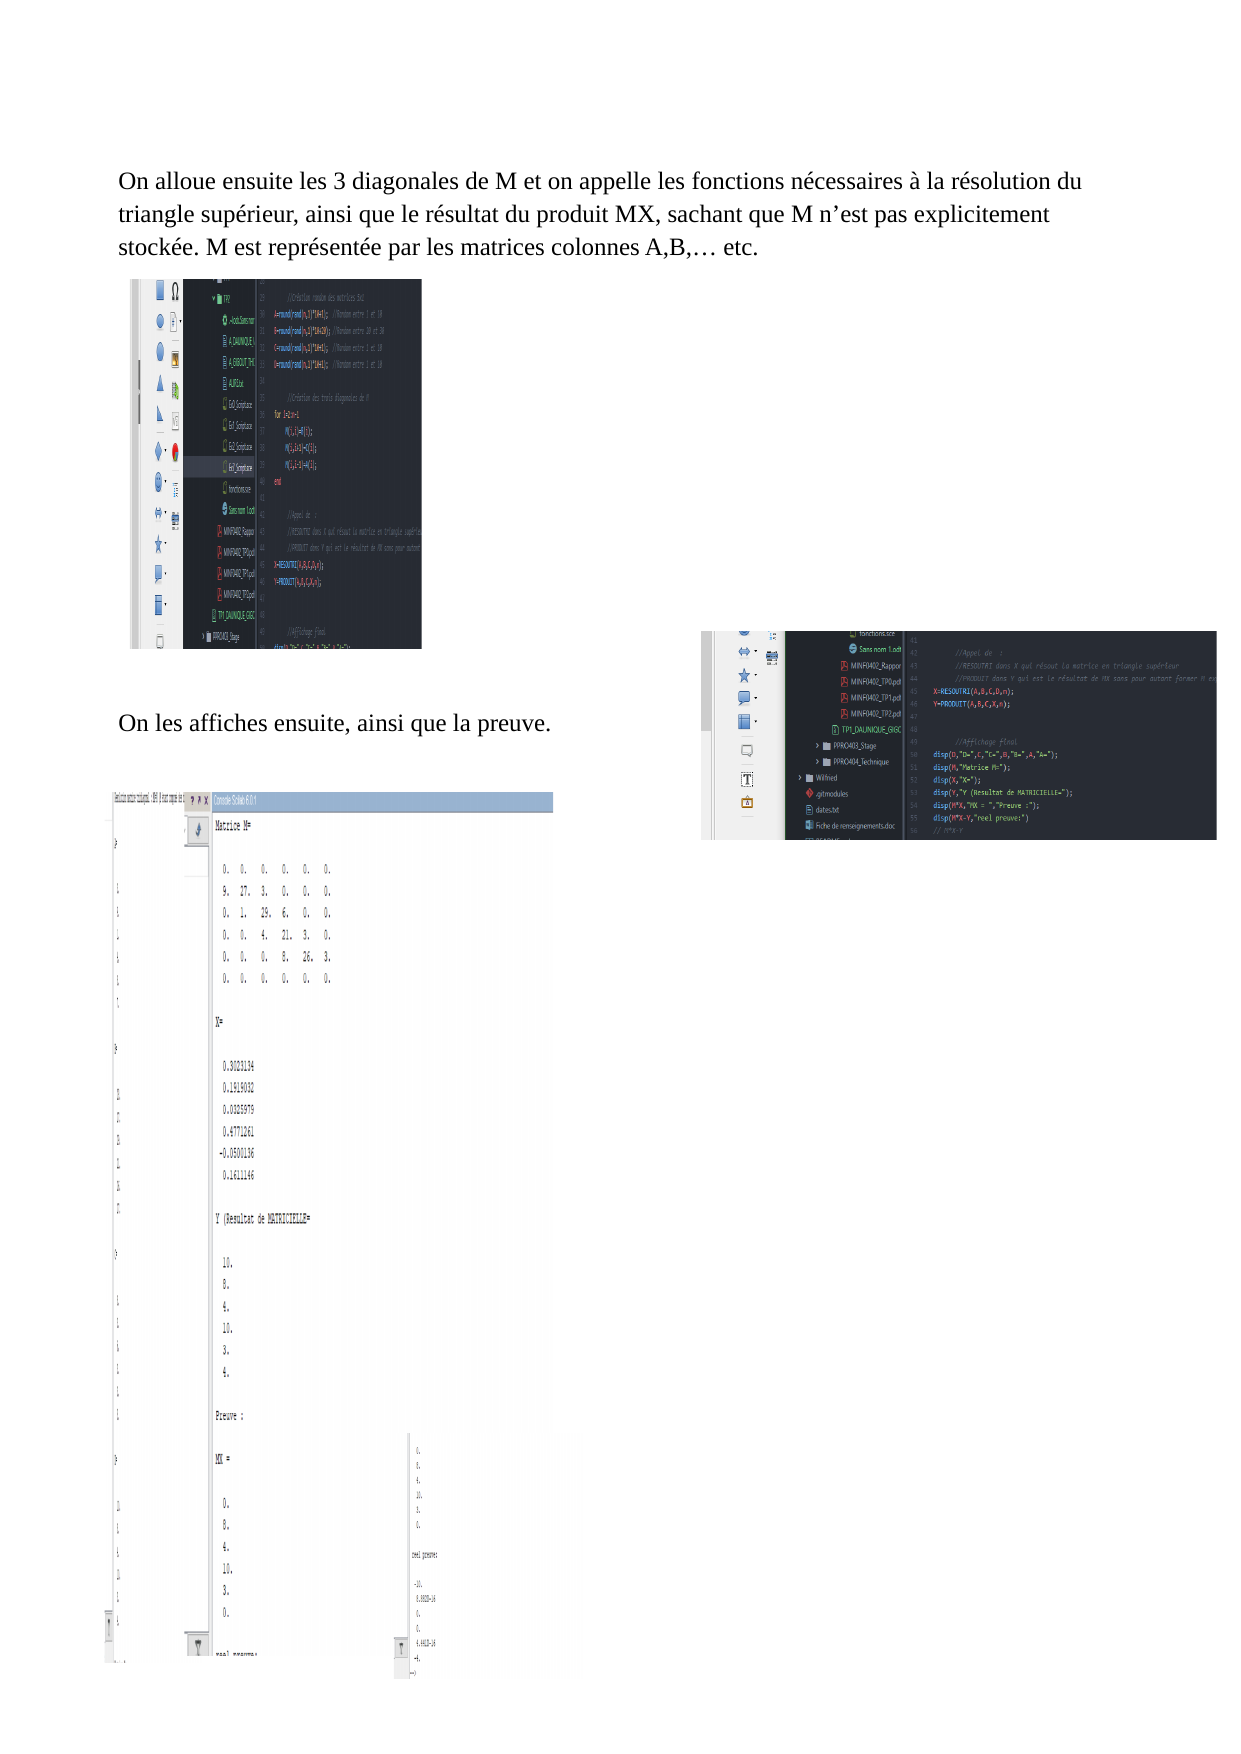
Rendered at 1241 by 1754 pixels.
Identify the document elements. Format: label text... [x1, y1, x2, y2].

picture [184, 792, 233, 1656]
picture [104, 792, 117, 1663]
text On alloue ensuite les 3 diagonales de M et on appelle les fonctions nécessaires à la résolution du triangle supérieur, ainsi que le résultat du produit MX, sachant que M n’est pas explicitement stockée. M est représentée par les matrices colonnes A,B,… etc. [118, 166, 1122, 261]
text On les affiches ensuite, ainsi que la preuve. [118, 708, 1122, 737]
picture [977, 770, 1092, 840]
picture [393, 1602, 417, 1679]
picture [280, 279, 343, 649]
